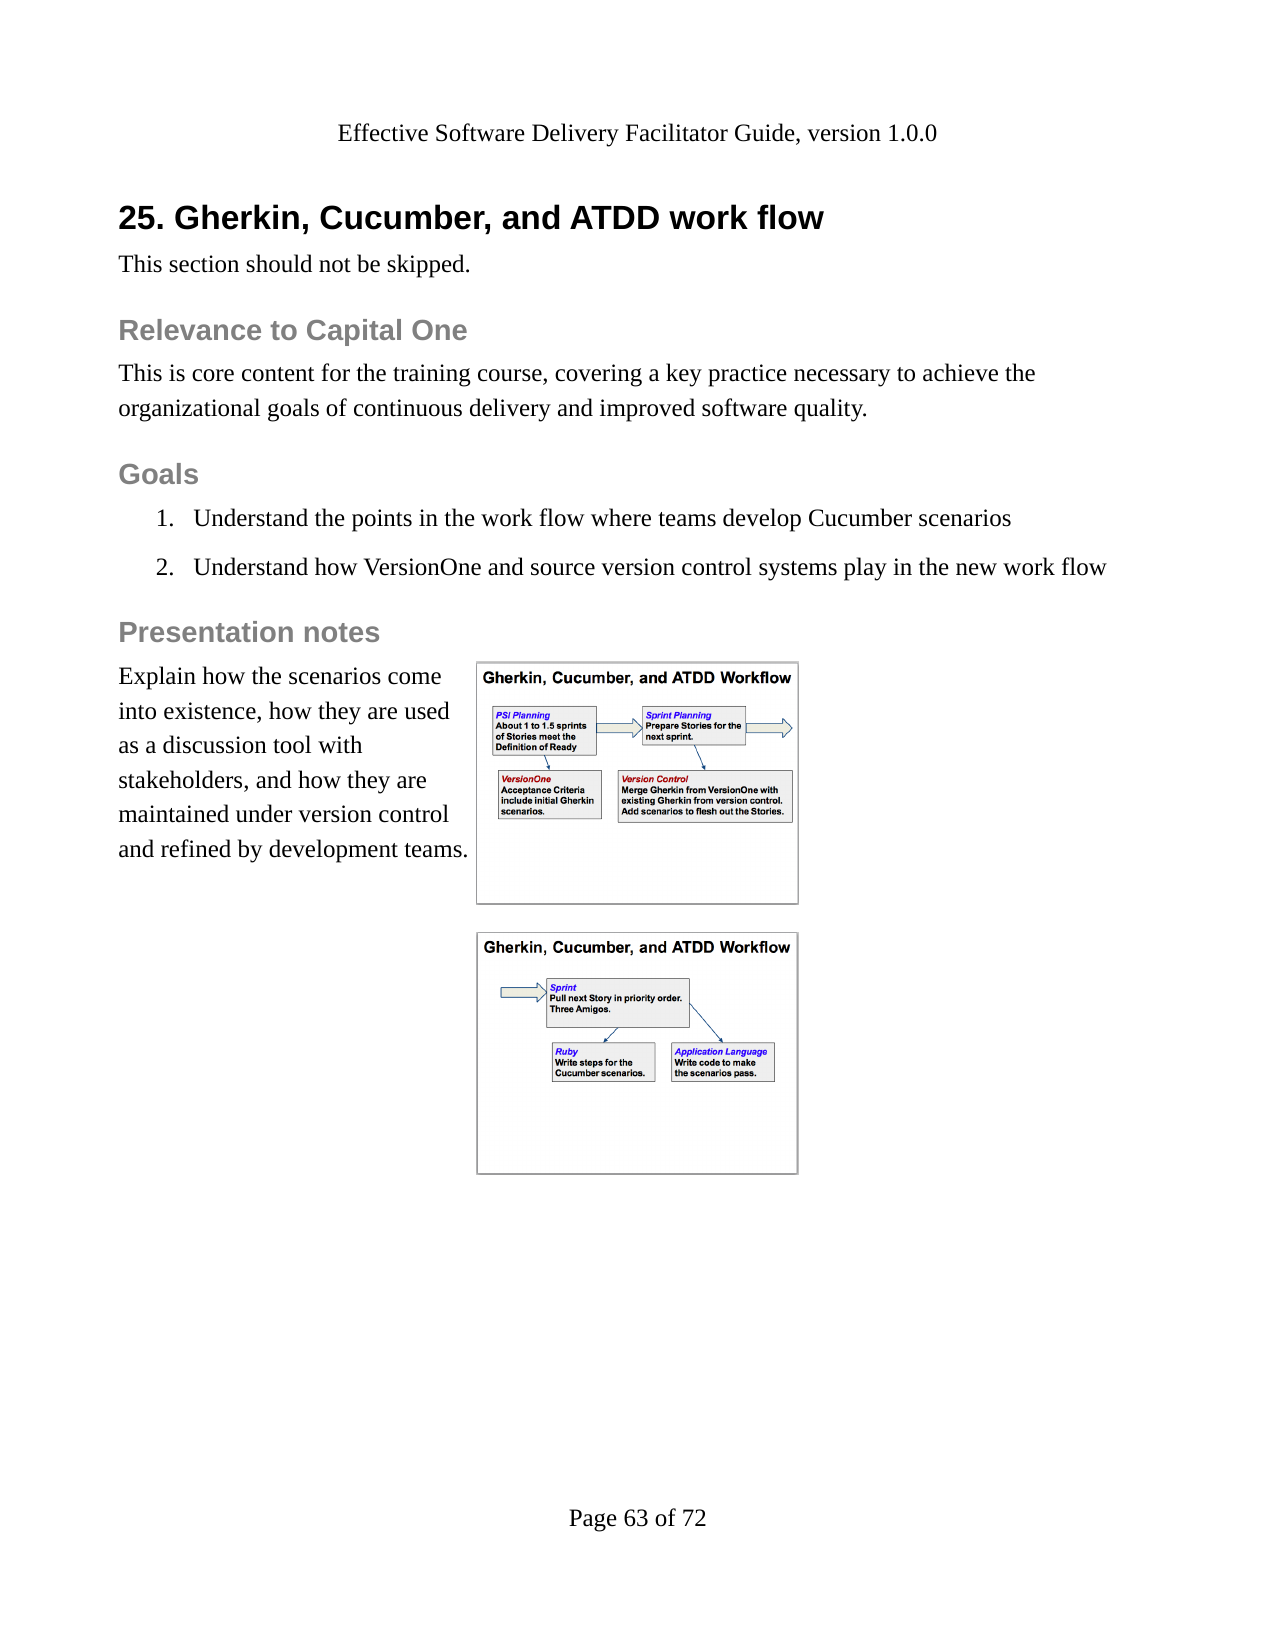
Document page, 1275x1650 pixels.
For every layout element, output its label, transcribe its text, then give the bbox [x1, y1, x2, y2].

text Explain how the scenarios come into existence, how they are used as a discussion tool with stakeholders, and how they are maintained under version control and refined by development teams. [118, 661, 476, 863]
subtitle Goals [118, 457, 1157, 490]
subtitle Relevance to Capital One [118, 312, 1157, 346]
text This section should not be skipped. [118, 249, 1157, 278]
picture [476, 661, 799, 905]
text This is core content for the training course, covering a key practice necessary to achieve the organizational goals of continuous delivery and improved software quality. [118, 358, 1157, 422]
list Understand the points in the work flow where teams develop Cucumber scenarios [156, 503, 1157, 531]
subtitle Presentation notes [118, 615, 1157, 649]
text [799, 661, 1157, 863]
subtitle 25. Gherkin, Cucumber, and ATDD work flow [118, 198, 1157, 236]
picture [476, 932, 799, 1175]
list Understand how VersionOne and source version control systems play in the new work flow [156, 552, 1157, 581]
